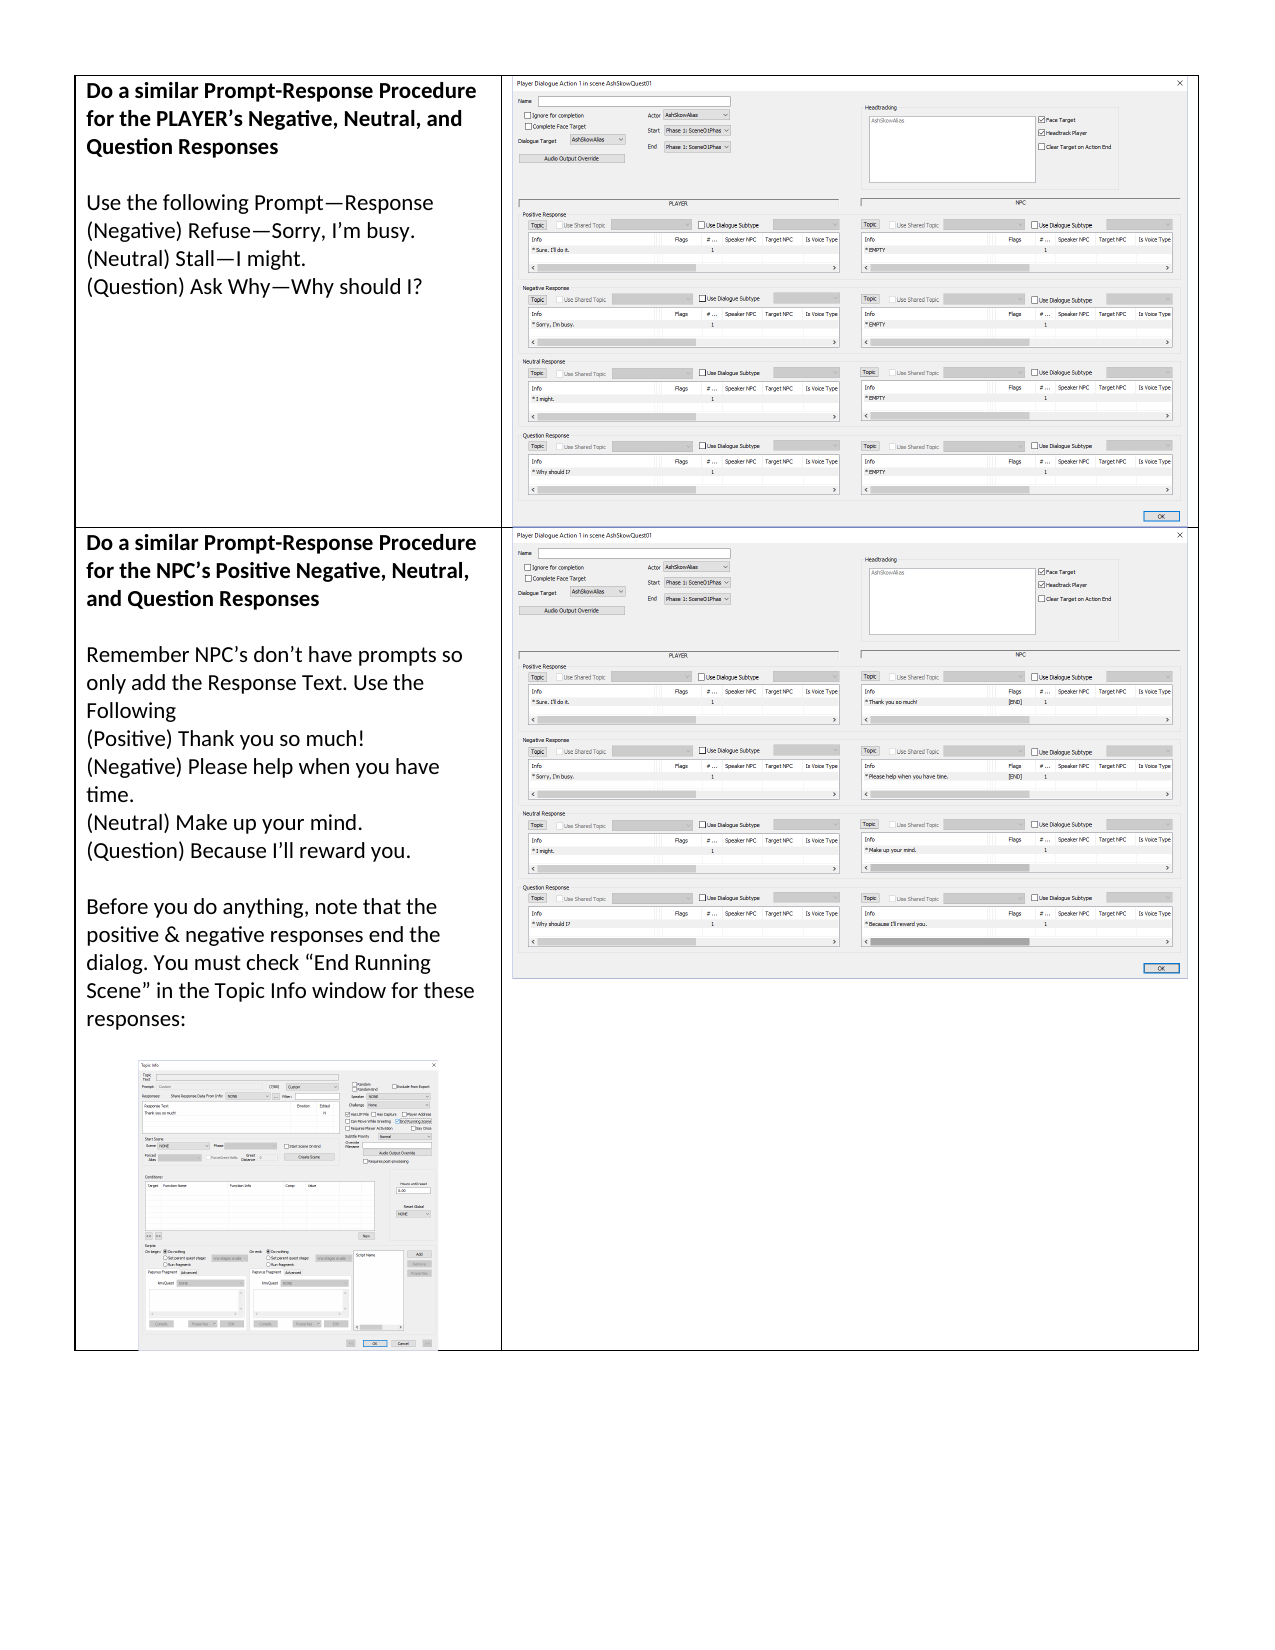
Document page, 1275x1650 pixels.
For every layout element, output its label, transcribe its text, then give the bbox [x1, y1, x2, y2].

table_cell Do a similar Prompt-Response Procedure for the PLAYER’s Negative, Neutral, and Question Responses Use the following Prompt—Response (Negative) Refuse—Sorry, I’m busy. (Neutral) Stall—I might. (Question) Ask Why—Why should I? [76, 76, 501, 527]
table_cell Do a similar Prompt-Response Procedure for the NPC’s Positive Negative, Neutral, and Question Responses Remember NPC’s don’t have prompts so only add the Response Text. Use the Following (Positive) Thank you so much! (Negative) Please help when you have time. (Neutral) Make up your mind. (Question) Because I’ll reward you. Before you do anything, note that the positive & negative responses end the dialog. You must check “End Running Scene” in the Topic Info window for these responses: [76, 528, 501, 1350]
table_cell [502, 76, 512, 527]
table_cell [502, 528, 1198, 1350]
table_cell [1188, 76, 1198, 527]
